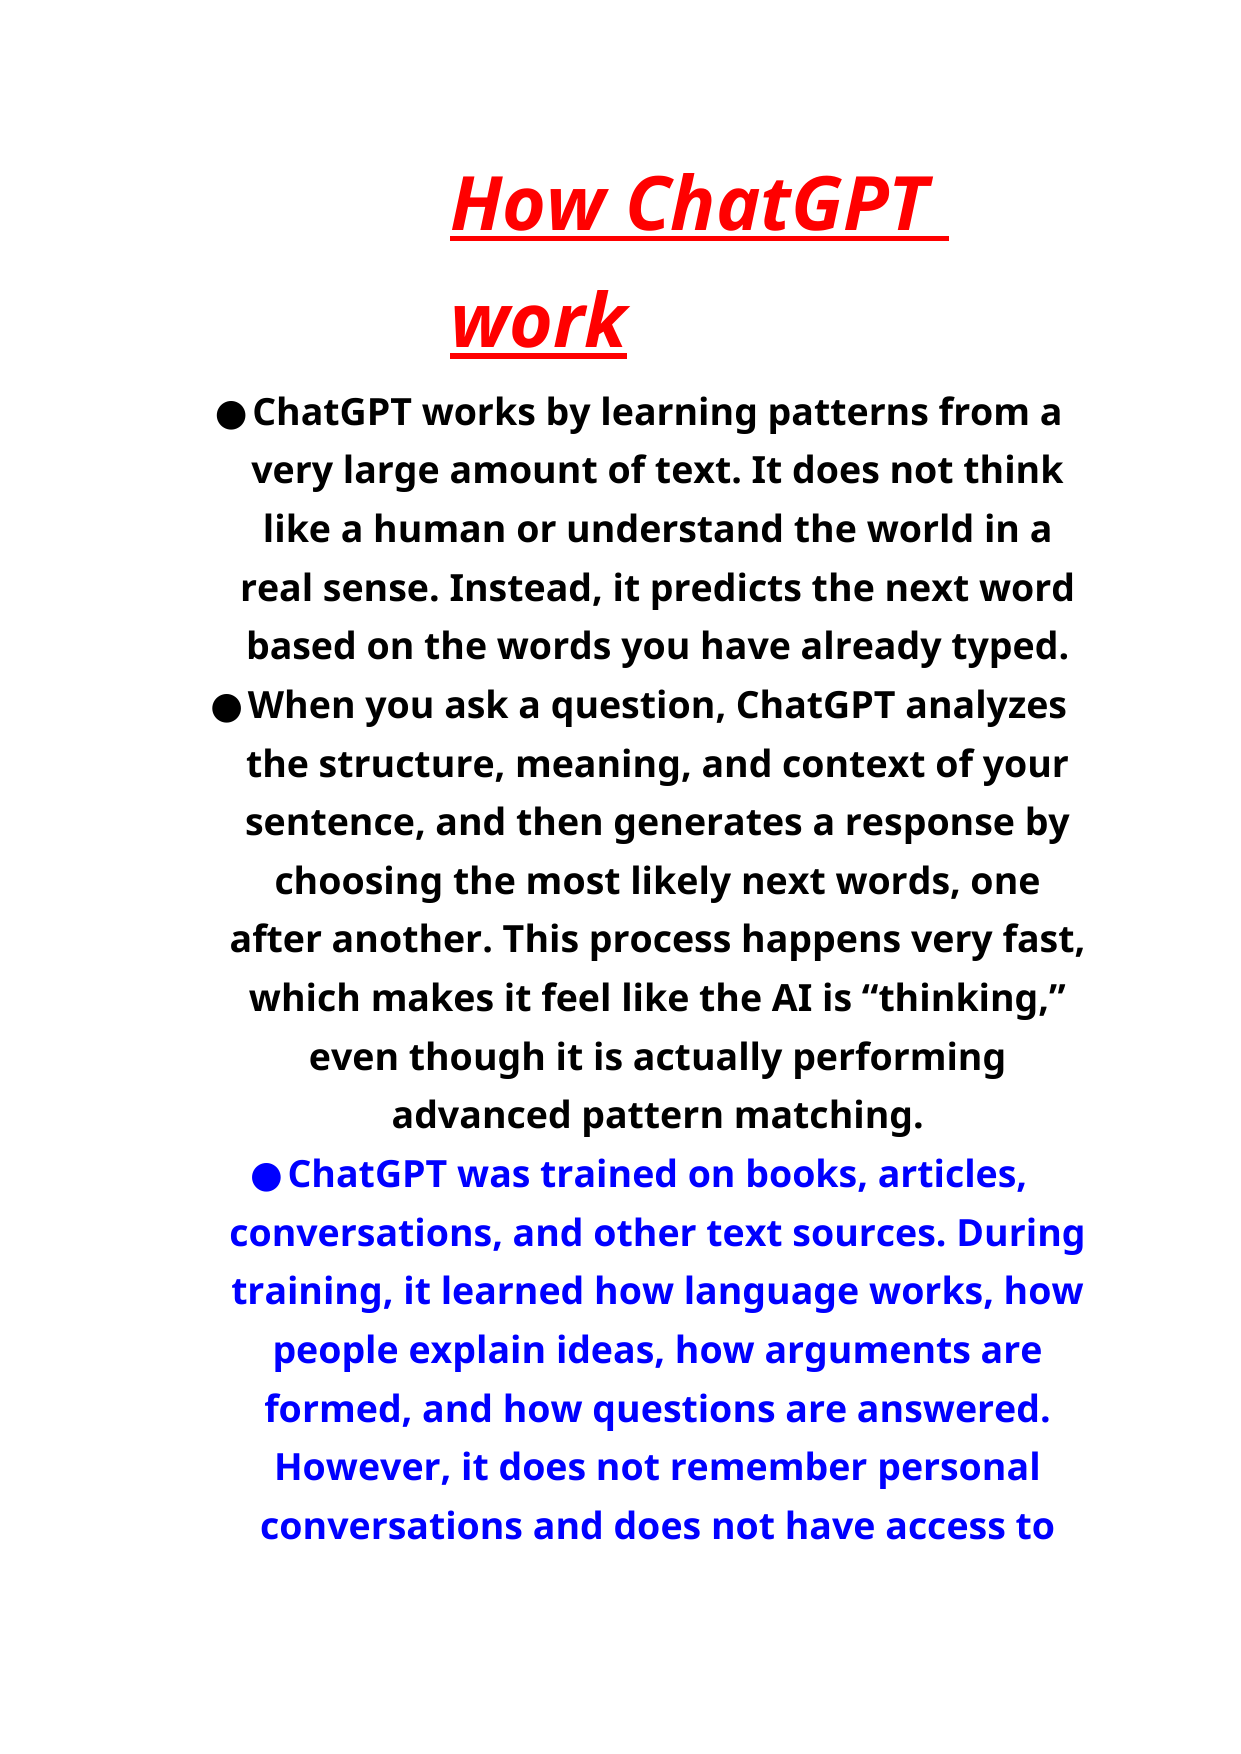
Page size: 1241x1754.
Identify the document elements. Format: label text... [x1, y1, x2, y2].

list When you ask a question, ChatGPT analyzes the structure, meaning, and context of your sentence, and then generates a response by choosing the most likely next words, one after another. This process happens very fast, which makes it feel like the AI is “thinking,” even though it is actually performing advanced pattern matching. [187, 678, 1090, 1140]
list ChatGPT was trained on books, articles, conversations, and other text sources. During training, it learned how language works, how people explain ideas, how arguments are formed, and how questions are answered. However, it does not remember personal conversations and does not have access to [187, 1147, 1090, 1550]
list ChatGPT works by learning patterns from a very large amount of text. It does not think like a human or understand the world in a real sense. Instead, it predicts the next word based on the words you have already typed. [187, 385, 1090, 671]
text How ChatGPT work [450, 150, 1090, 370]
